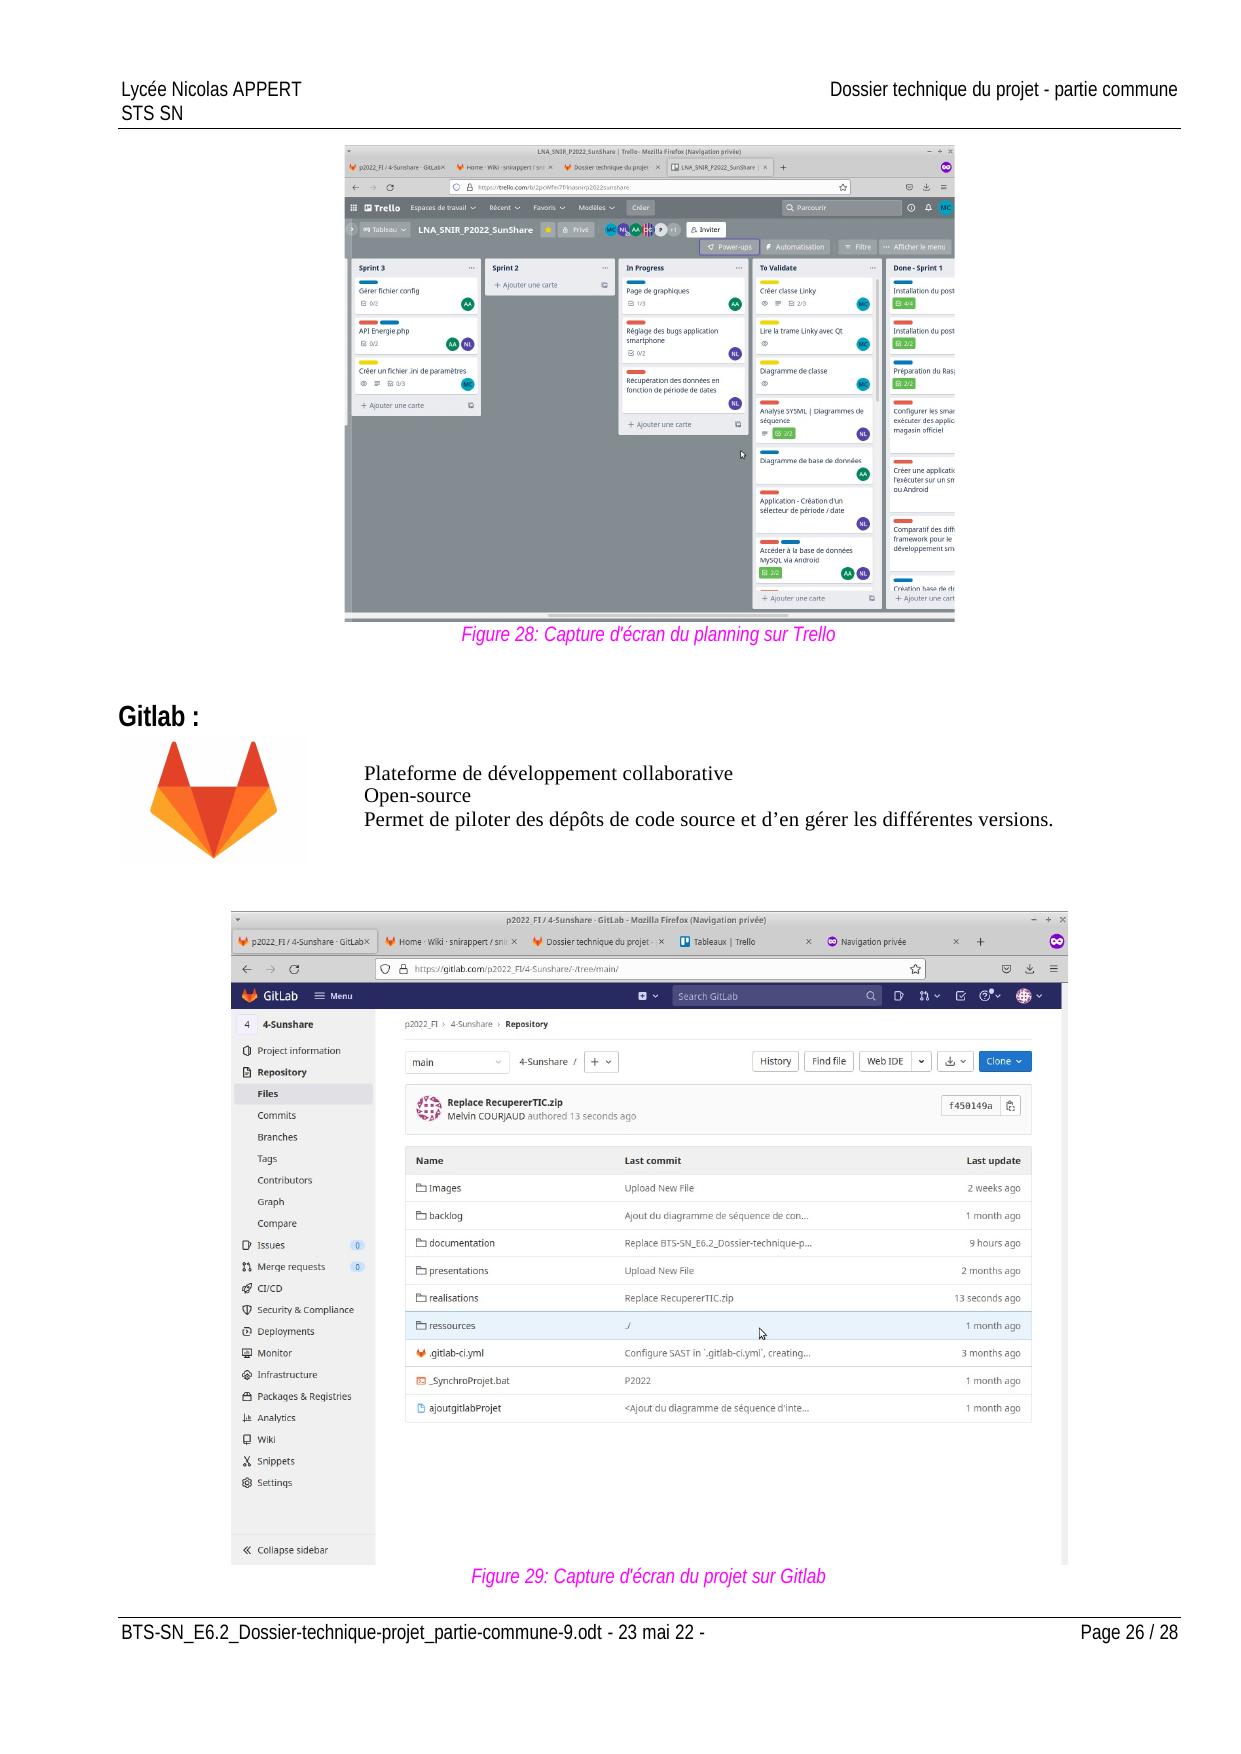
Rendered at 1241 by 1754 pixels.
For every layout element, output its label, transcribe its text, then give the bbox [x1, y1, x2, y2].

picture [344, 145, 955, 622]
text Figure 29: Capture d'écran du projet sur Gitlab [231, 1565, 1068, 1588]
picture [231, 911, 1069, 1565]
picture [118, 736, 309, 864]
text Gitlab : [118, 699, 1181, 732]
text Figure 28: Capture d'écran du planning sur Trello [344, 622, 955, 646]
